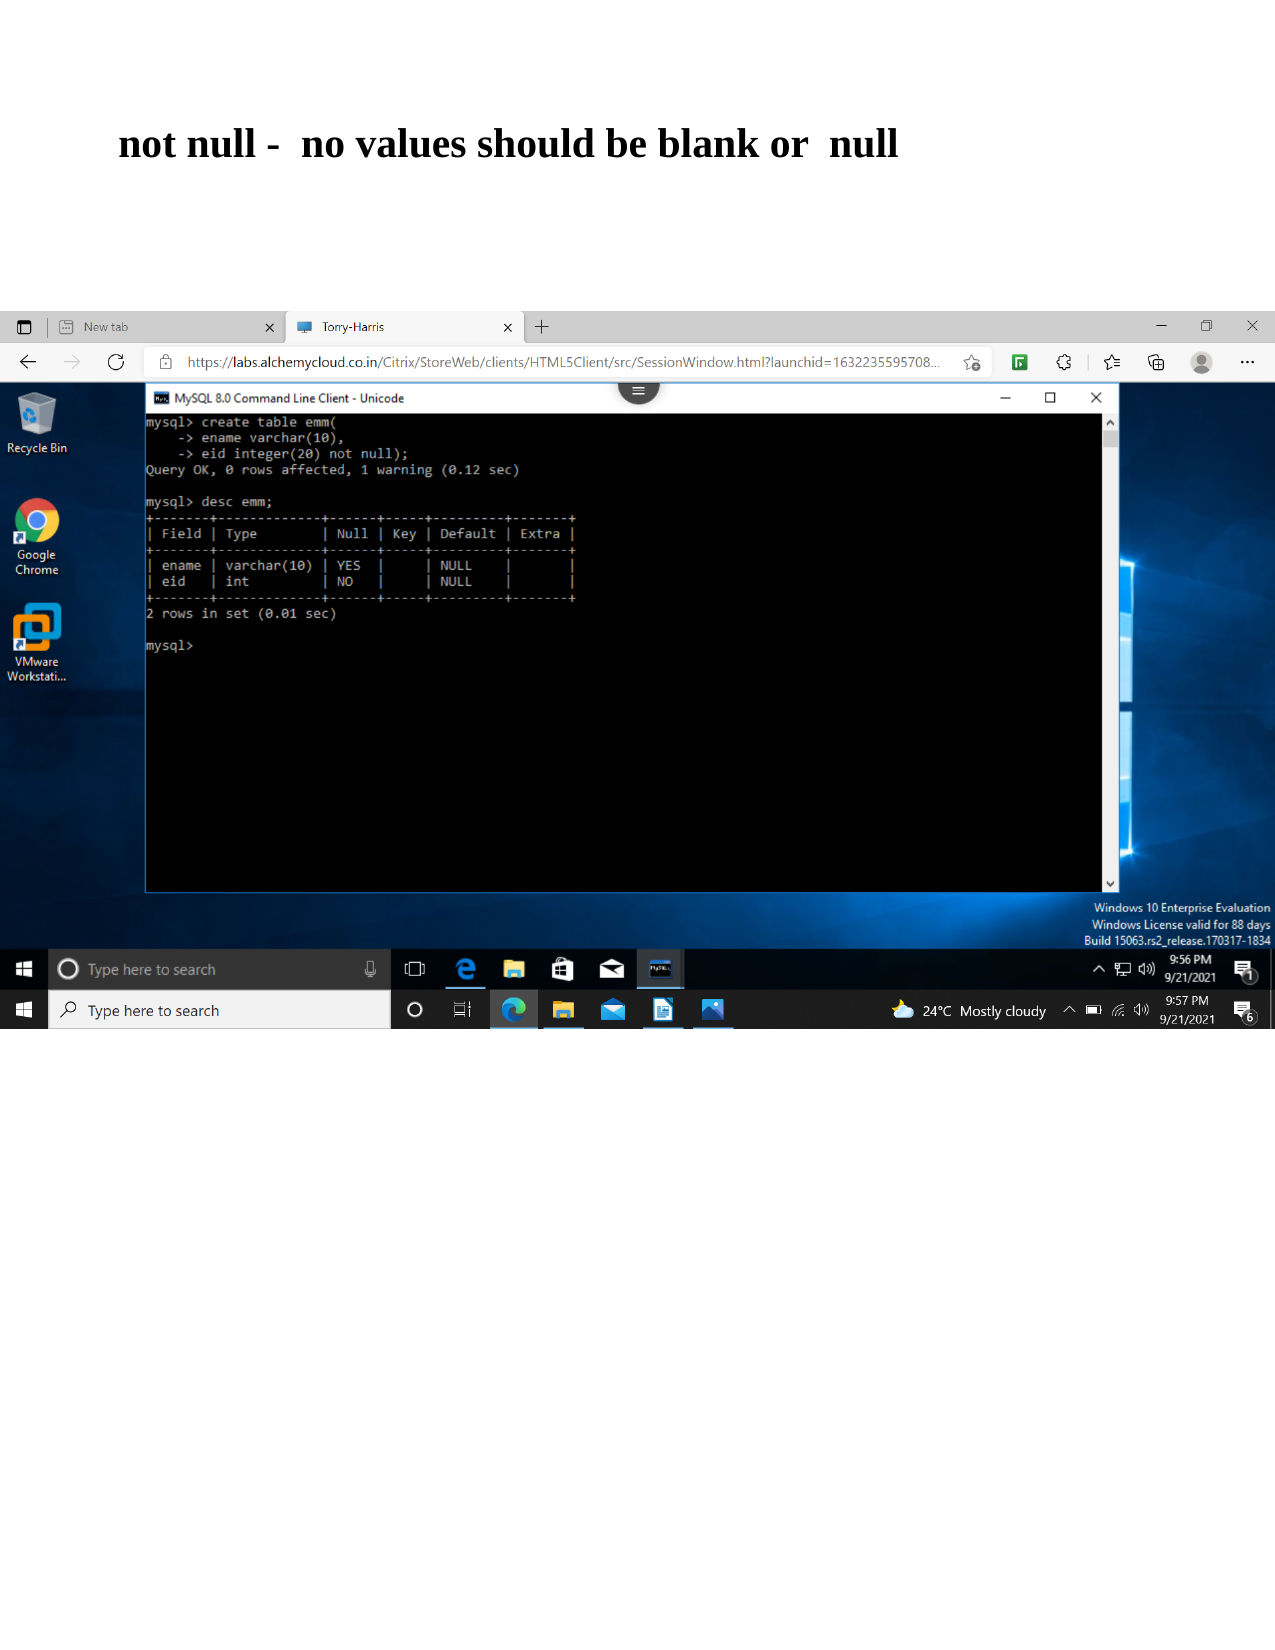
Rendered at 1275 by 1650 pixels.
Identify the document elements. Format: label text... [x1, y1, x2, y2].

picture [0, 311, 1275, 1029]
text not null - no values should be blank or null [118, 118, 1157, 166]
